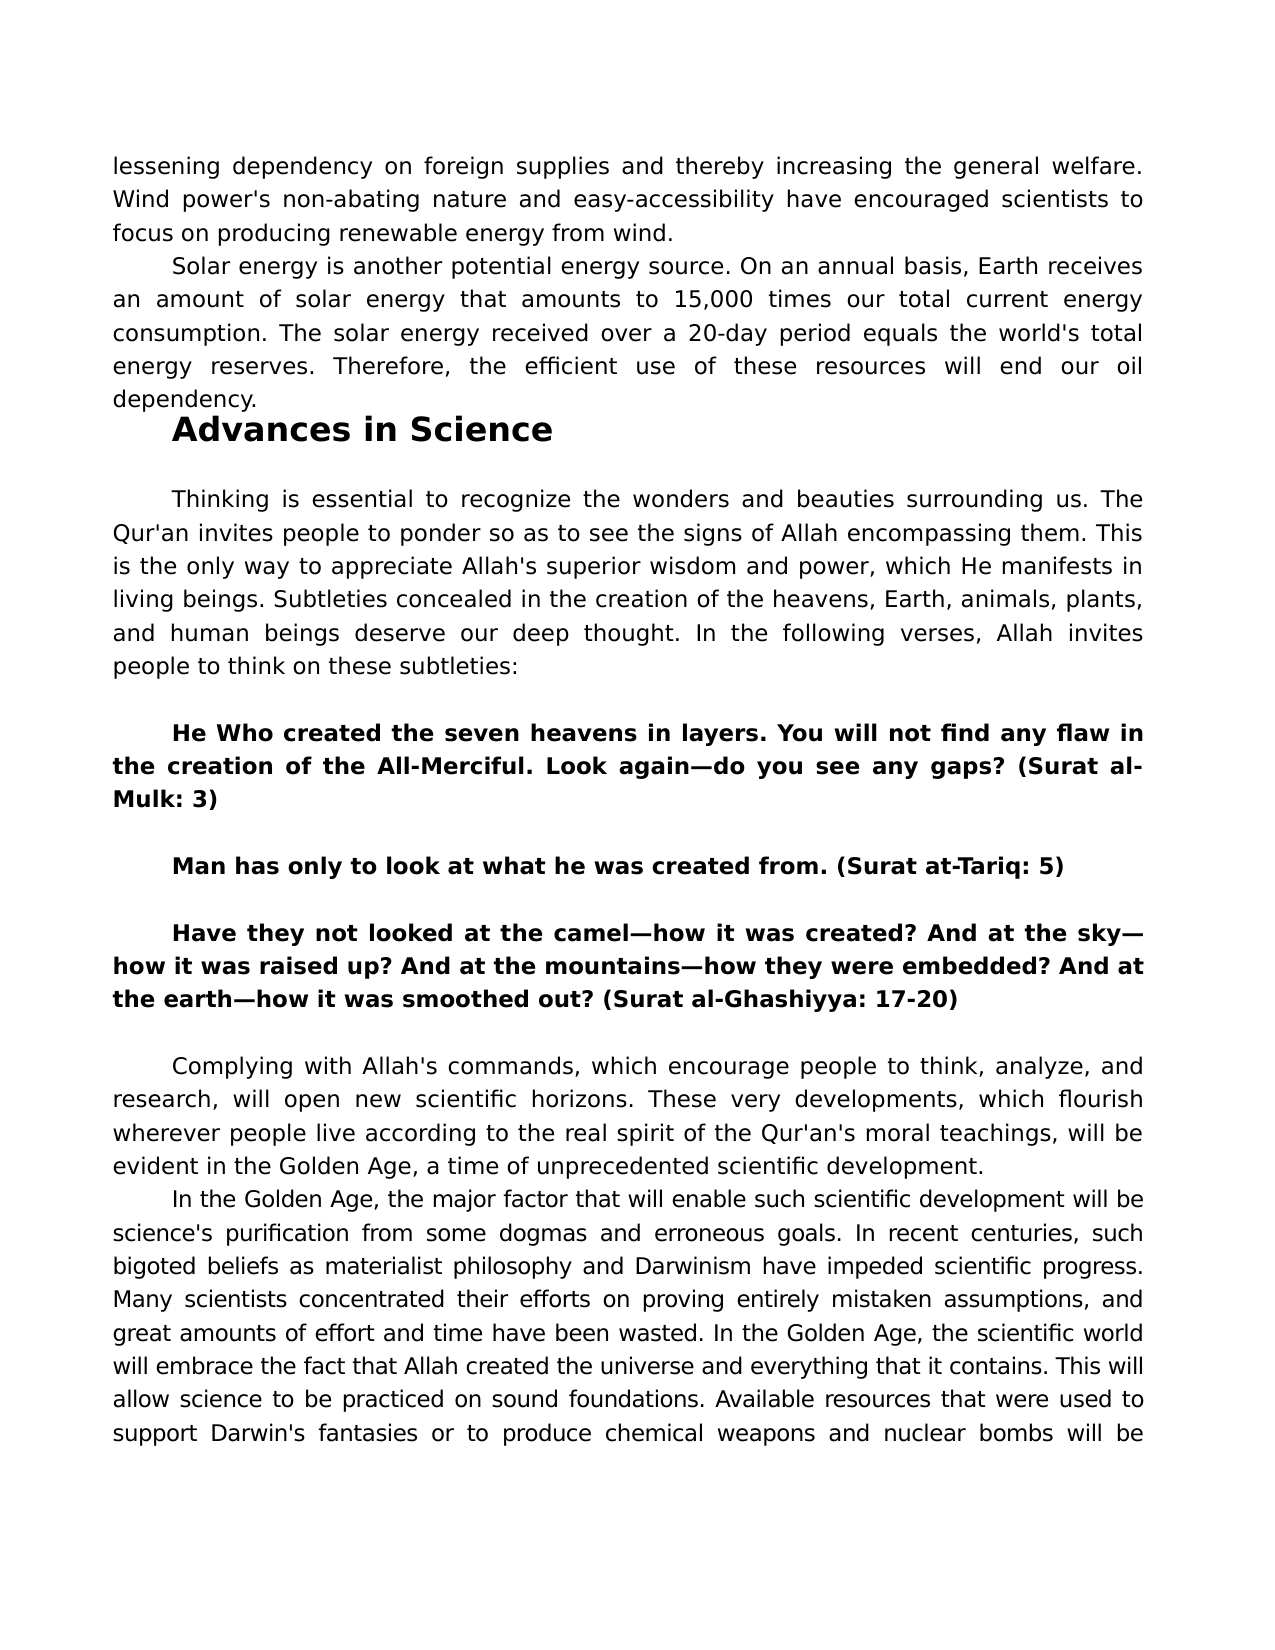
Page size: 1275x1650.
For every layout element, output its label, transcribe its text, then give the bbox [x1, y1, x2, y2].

text Advances in Science [112, 414, 1145, 448]
text Have they not looked at the camel—how it was created? And at the sky—how it was raised up? And at the mountains—how they were embedded? And at the earth—how it was smoothed out? (Surat al-Ghashiyya: 17-20) [112, 914, 1145, 1014]
text Solar energy is another potential energy source. On an annual basis, Earth receives an amount of solar energy that amounts to 15,000 times our total current energy consumption. The solar energy received over a 20-day period equals the world's total energy reserves. Therefore, the efficient use of these resources will end our oil dependency. [112, 248, 1145, 414]
text Complying with Allah's commands, which encourage people to think, analyze, and research, will open new scientific horizons. These very developments, which flourish wherever people live according to the real spirit of the Qur'an's moral teachings, will be evident in the Golden Age, a time of unprecedented scientific development. [112, 1048, 1145, 1181]
text He Who created the seven heavens in layers. You will not find any flaw in the creation of the All-Merciful. Look again—do you see any gaps? (Surat al-Mulk: 3) [112, 714, 1145, 814]
text In the Golden Age, the major factor that will enable such scientific development will be science's purification from some dogmas and erroneous goals. In recent centuries, such bigoted beliefs as materialist philosophy and Darwinism have impeded scientific progress. Many scientists concentrated their efforts on proving entirely mistaken assumptions, and great amounts of effort and time have been wasted. In the Golden Age, the scientific world will embrace the fact that Allah created the universe and everything that it contains. This will allow science to be practiced on sound foundations. Available resources that were used to support Darwin's fantasies or to produce chemical weapons and nuclear bombs will be [112, 1181, 1145, 1448]
text Man has only to look at what he was created from. (Surat at-Tariq: 5) [112, 848, 1145, 881]
text lessening dependency on foreign supplies and thereby increasing the general welfare. Wind power's non-abating nature and easy-accessibility have encouraged scientists to focus on producing renewable energy from wind. [112, 148, 1145, 248]
text Thinking is essential to recognize the wonders and beauties surrounding us. The Qur'an invites people to ponder so as to see the signs of Allah encompassing them. This is the only way to appreciate Allah's superior wisdom and power, which He manifests in living beings. Subtleties concealed in the creation of the heavens, Earth, animals, plants, and human beings deserve our deep thought. In the following verses, Allah invites people to think on these subtleties: [112, 481, 1145, 681]
